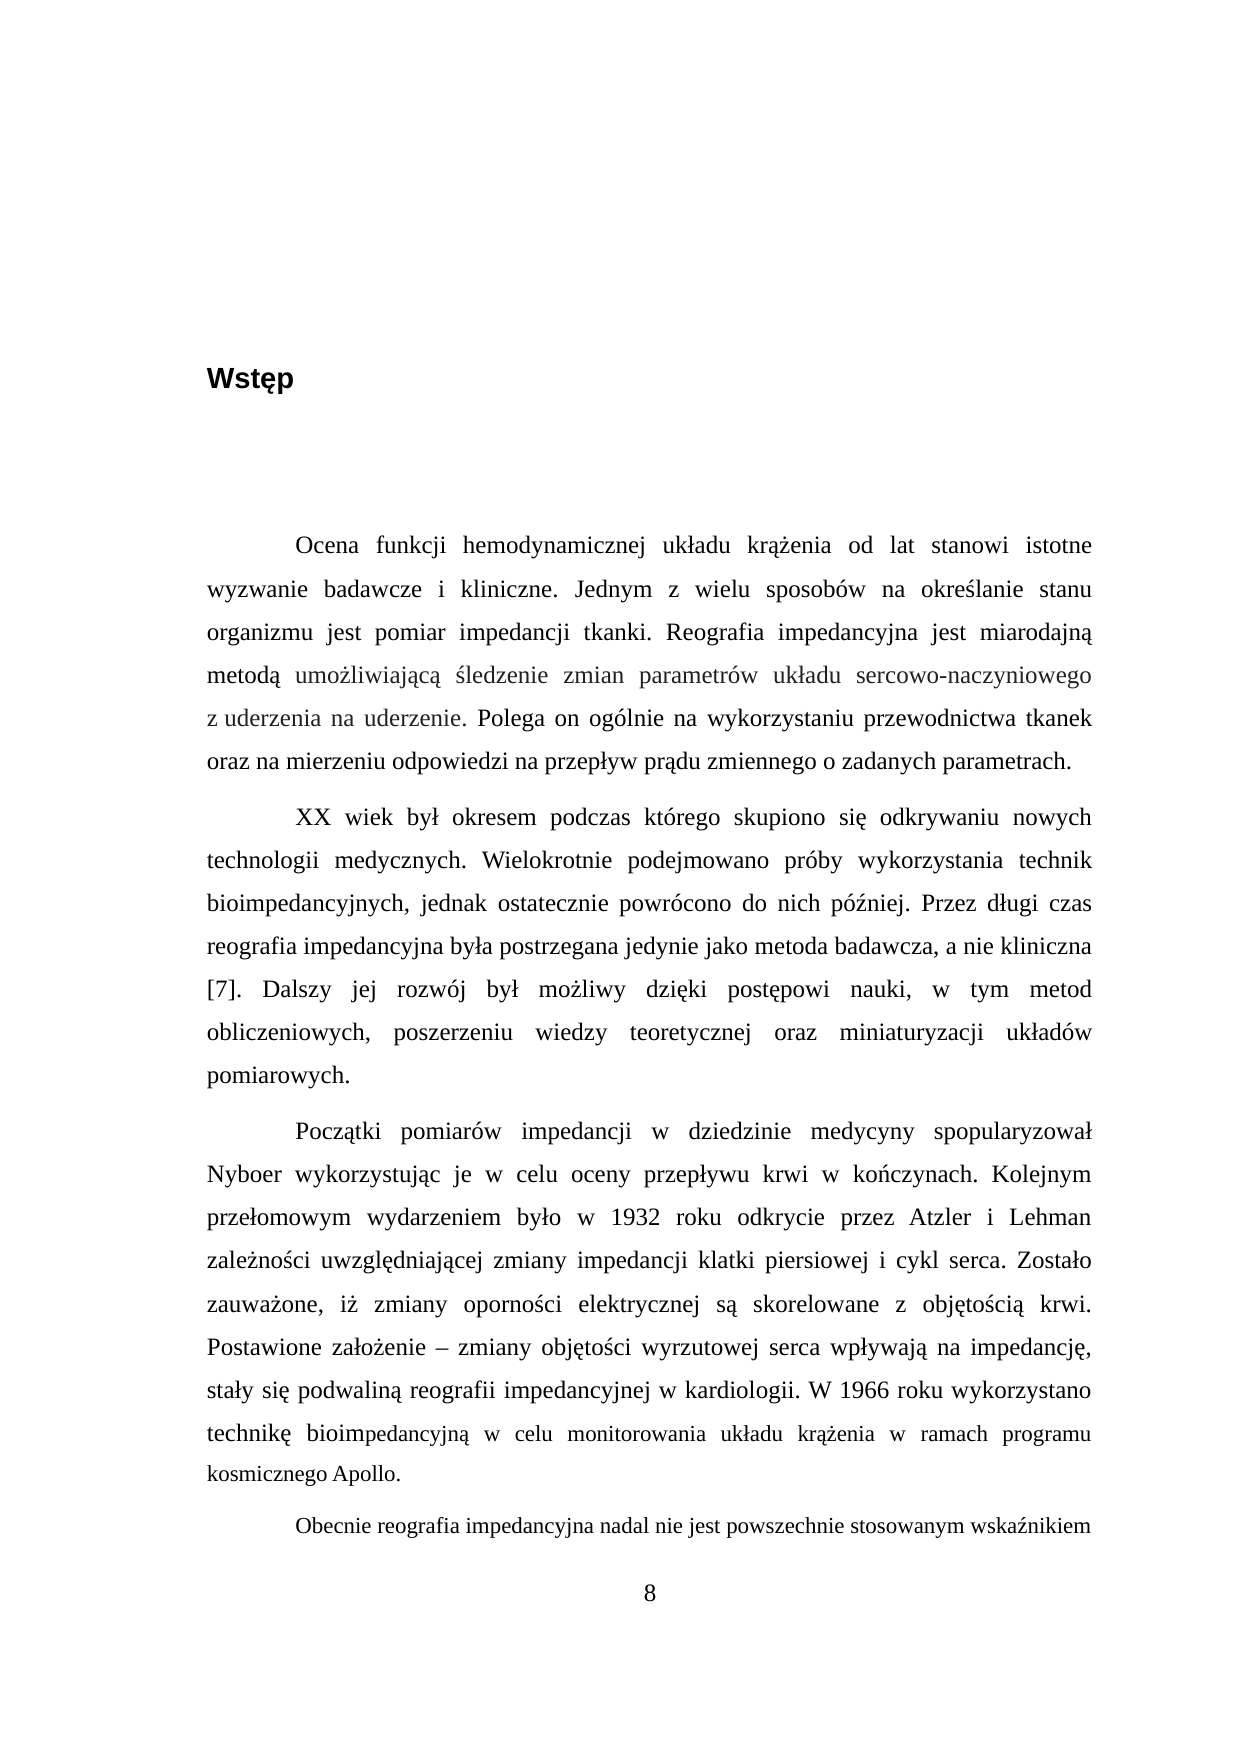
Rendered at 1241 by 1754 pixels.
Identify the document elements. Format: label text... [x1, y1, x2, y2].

text Obecnie reografia impedancyjna nadal nie jest powszechnie stosowanym wskaźnikiem [207, 1512, 1093, 1538]
text Ocena funkcji hemodynamicznej układu krążenia od lat stanowi istotne wyzwanie badawcze i kliniczne. Jednym z wielu sposobów na określanie stanu organizmu jest pomiar impedancji tkanki. Reografia impedancyjna jest miarodajną metodą umożliwiającą śledzenie zmian parametrów układu sercowo-naczyniowego z uderzenia na uderzenie. Polega on ogólnie na wykorzystaniu przewodnictwa tkanek oraz na mierzeniu odpowiedzi na przepływ prądu zmiennego o zadanych parametrach. [207, 531, 1093, 775]
text XX wiek był okresem podczas którego skupiono się odkrywaniu nowych technologii medycznych. Wielokrotnie podejmowano próby wykorzystania technik bioimpedancyjnych, jednak ostatecznie powrócono do nich później. Przez długi czas reografia impedancyjna była postrzegana jedynie jako metoda badawcza, a nie kliniczna [7]. Dalszy jej rozwój był możliwy dzięki postępowi nauki, w tym metod obliczeniowych, poszerzeniu wiedzy teoretycznej oraz miniaturyzacji układów pomiarowych. [207, 802, 1093, 1089]
text Początki pomiarów impedancji w dziedzinie medycyny spopularyzował Nyboer wykorzystując je w celu oceny przepływu krwi w kończynach. Kolejnym przełomowym wydarzeniem było w 1932 roku odkrycie przez Atzler i Lehman zależności uwzględniającej zmiany impedancji klatki piersiowej i cykl serca. Zostało zauważone, iż zmiany oporności elektrycznej są skorelowane z objętością krwi. Postawione założenie – zmiany objętości wyrzutowej serca wpływają na impedancję, stały się podwaliną reografii impedancyjnej w kardiologii. W 1966 roku wykorzystano technikę bioimpedancyjną w celu monitorowania układu krążenia w ramach programu kosmicznego Apollo. [207, 1116, 1093, 1486]
subtitle Wstęp [207, 361, 1093, 394]
